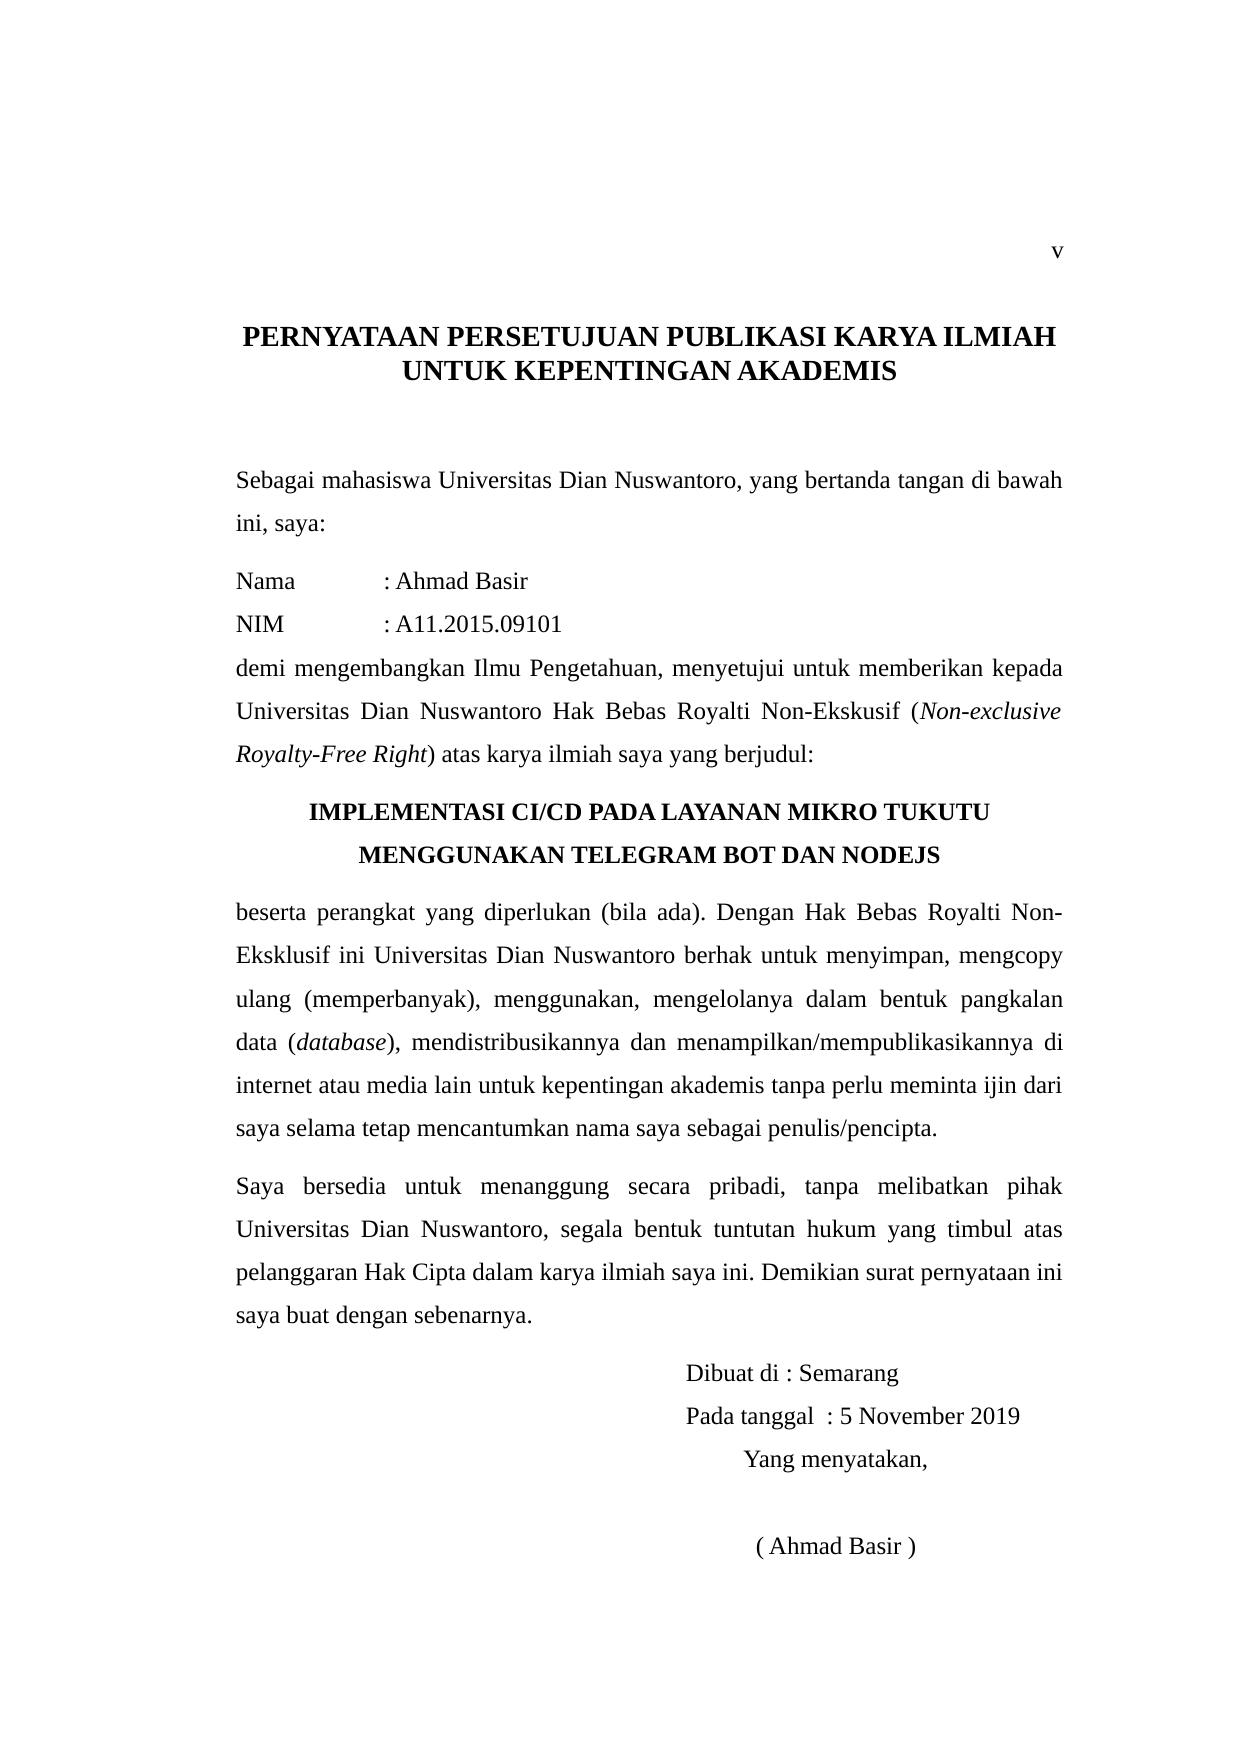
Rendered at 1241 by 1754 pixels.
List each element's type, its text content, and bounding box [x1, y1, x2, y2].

subtitle PERNYATAAN PERSETUJUAN PUBLIKASI KARYA ILMIAH UNTUK KEPENTINGAN AKADEMIS [236, 319, 1063, 386]
text beserta perangkat yang diperlukan (bila ada). Dengan Hak Bebas Royalti Non-Eksklusif ini Universitas Dian Nuswantoro berhak untuk menyimpan, mengcopy ulang (memperbanyak), menggunakan, mengelolanya dalam bentuk pangkalan data (database), mendistribusikannya dan menampilkan/mempublikasikannya di internet atau media lain untuk kepentingan akademis tanpa perlu meminta ijin dari saya selama tetap mencantumkan nama saya sebagai penulis/pencipta. [236, 897, 1063, 1142]
text demi mengembangkan Ilmu Pengetahuan, menyetujui untuk memberikan kepada Universitas Dian Nuswantoro Hak Bebas Royalti Non-Ekskusif (Non-exclusive Royalty-Free Right) atas karya ilmiah saya yang berjudul: [236, 653, 1063, 768]
text Sebagai mahasiswa Universitas Dian Nuswantoro, yang bertanda tangan di bawah ini, saya: [236, 465, 1063, 537]
text IMPLEMENTASI CI/CD PADA LAYANAN MIKRO TUKUTU MENGGUNAKAN TELEGRAM BOT DAN NODEJS [236, 797, 1063, 868]
text Dibuat di : Semarang [236, 1358, 1063, 1387]
text Pada tanggal : 5 November 2019 [236, 1401, 1063, 1430]
text Yang menyatakan, [236, 1444, 1063, 1473]
text Nama : Ahmad Basir [236, 566, 1063, 595]
text NIM : A11.2015.09101 [236, 609, 1063, 638]
text Saya bersedia untuk menanggung secara pribadi, tanpa melibatkan pihak Universitas Dian Nuswantoro, segala bentuk tuntutan hukum yang timbul atas pelanggaran Hak Cipta dalam karya ilmiah saya ini. Demikian surat pernyataan ini saya buat dengan sebenarnya. [236, 1171, 1063, 1329]
text ( Ahmad Basir ) [236, 1531, 1063, 1560]
